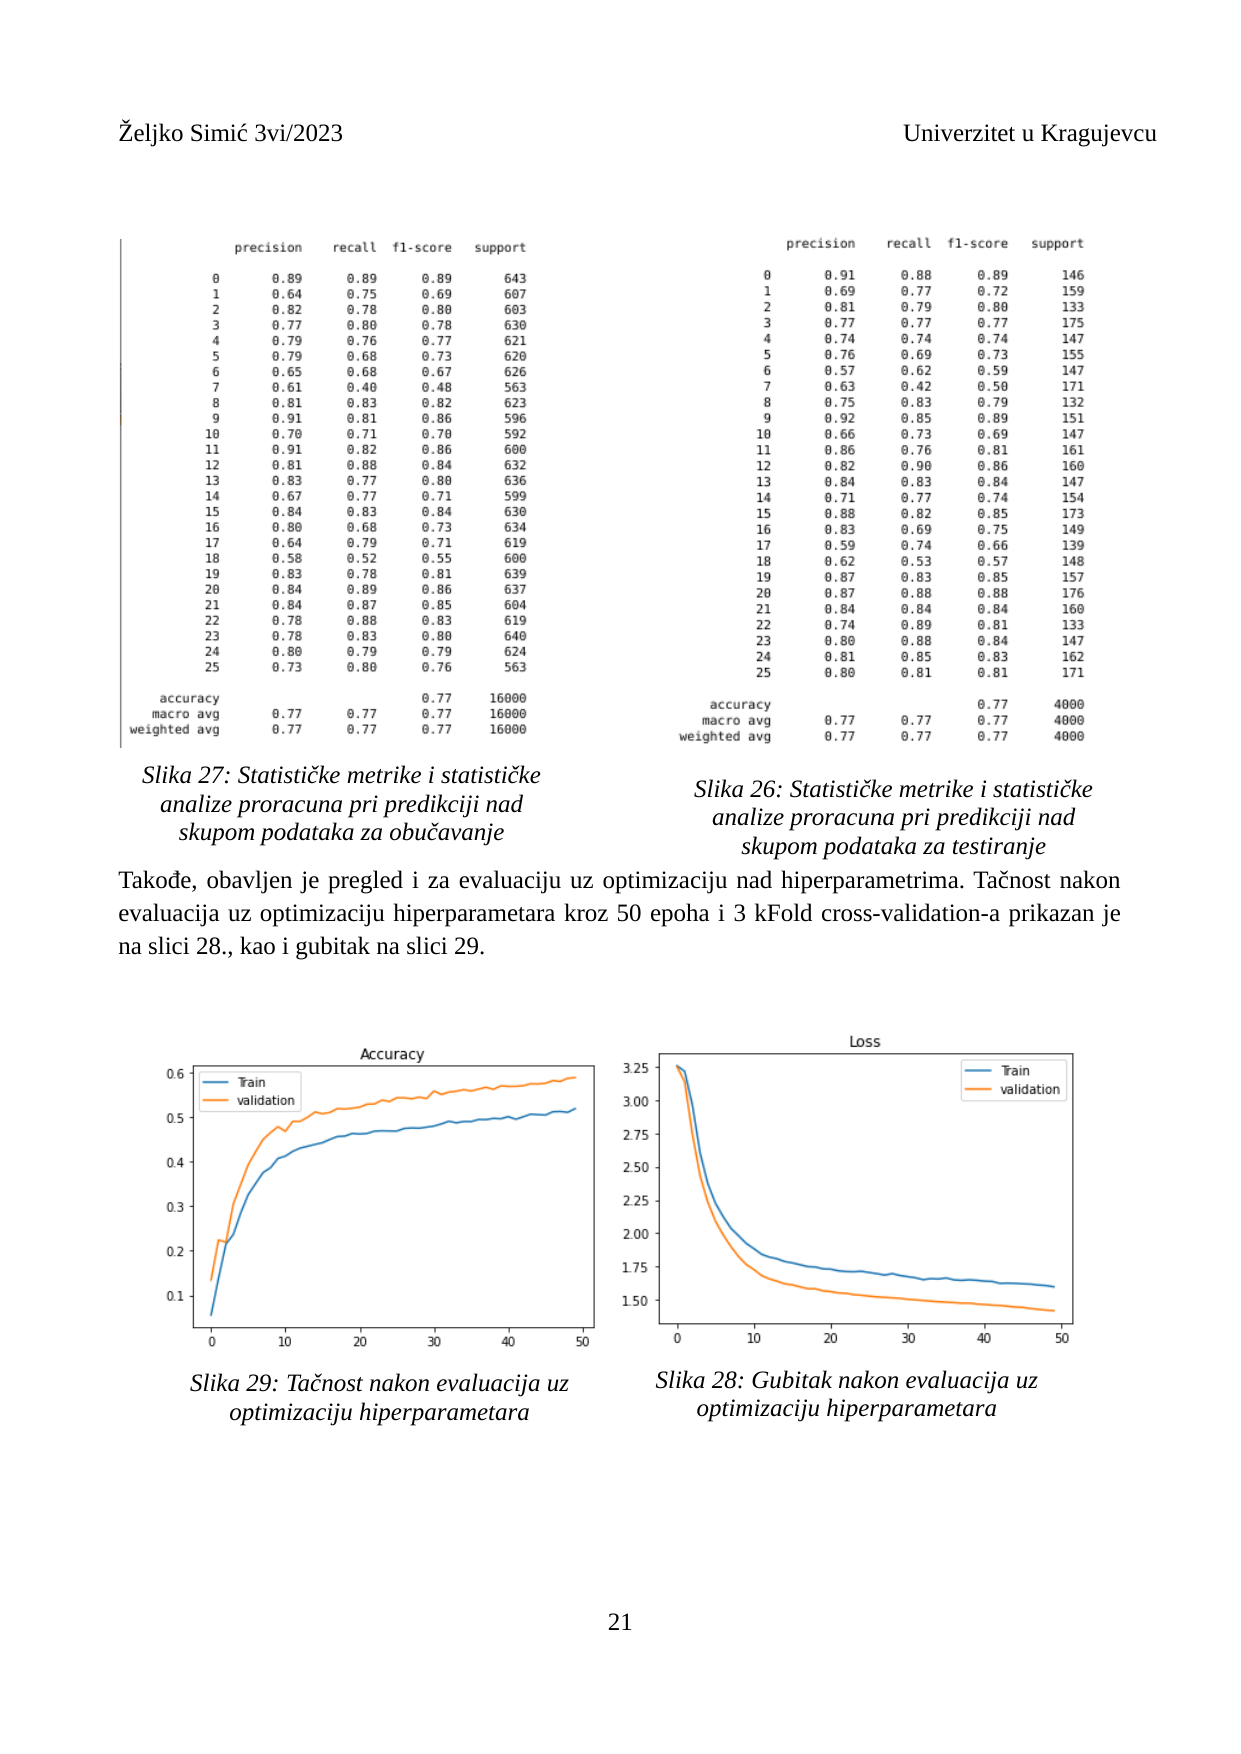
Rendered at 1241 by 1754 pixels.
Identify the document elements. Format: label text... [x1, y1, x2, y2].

text Slika 27: Statističke metrike i statističke analize proracuna pri predikciji nad skupom podataka za obučavanje [120, 748, 563, 846]
text Takođe, obavljen je pregled i za evaluaciju uz optimizaciju nad hiperparametrima. Tačnost nakon evaluacija uz optimizaciju hiperparametara kroz 50 epoha i 3 kFold cross-validation-a prikazan je na slici 28., kao i gubitak na slici 29. [118, 224, 1122, 960]
picture [613, 1026, 1080, 1353]
text Slika 28: Gubitak nakon evaluacija uz optimizaciju hiperparametara [613, 1353, 1080, 1422]
picture [119, 239, 563, 748]
picture [157, 1040, 602, 1356]
text Slika 26: Statističke metrike i statističke analize proracuna pri predikciji nad skupom podataka za testiranje [671, 762, 1116, 860]
text Slika 29: Tačnost nakon evaluacija uz optimizaciju hiperparametara [157, 1356, 602, 1425]
picture [671, 236, 1116, 762]
